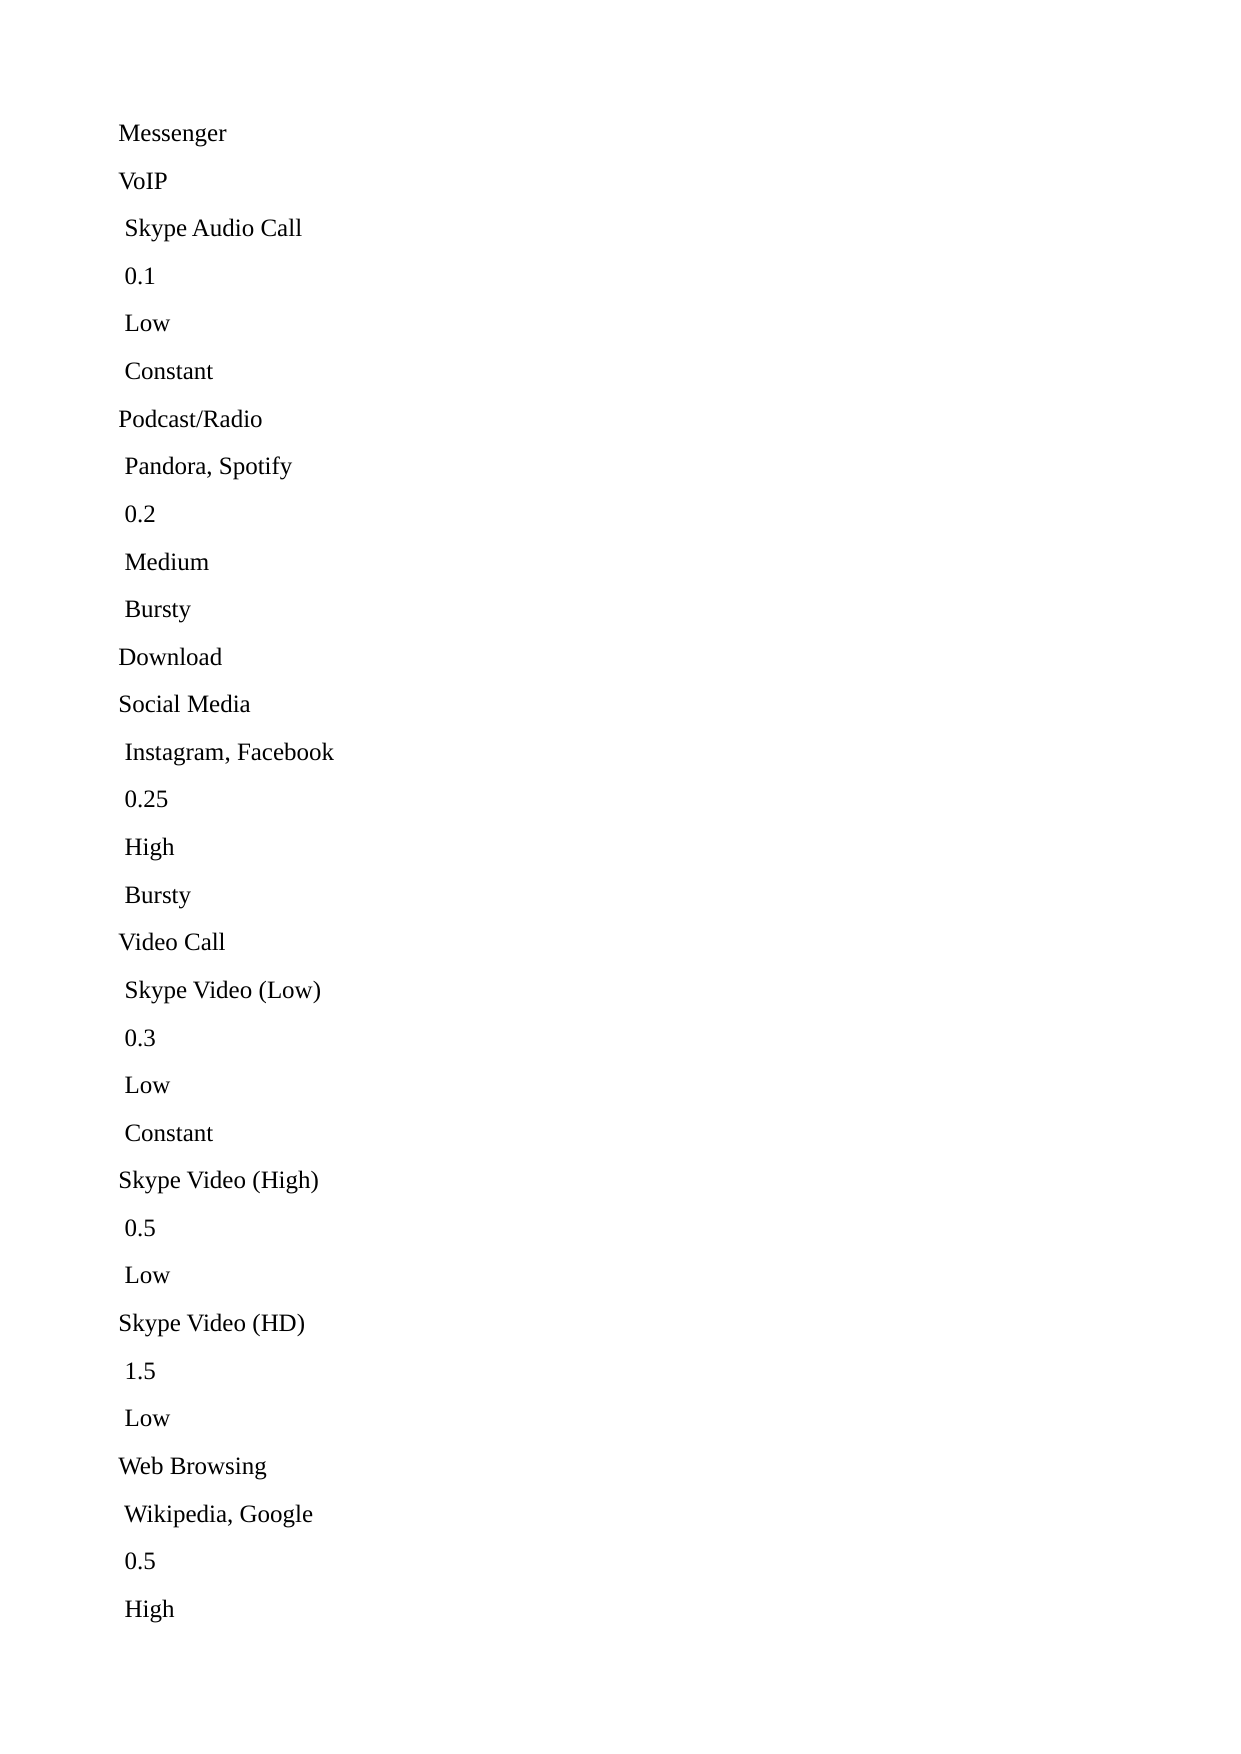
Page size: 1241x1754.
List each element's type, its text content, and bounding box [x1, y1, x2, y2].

text Medium [118, 547, 1122, 575]
text Constant [118, 356, 1122, 385]
text Skype Video (High) [118, 1165, 1122, 1194]
text Web Browsing [118, 1451, 1122, 1480]
text Low [118, 1261, 1122, 1289]
text Constant [118, 1118, 1122, 1147]
text 0.5 [118, 1546, 1122, 1575]
text Download [118, 642, 1122, 671]
text 0.3 [118, 1023, 1122, 1051]
text Low [118, 1070, 1122, 1099]
text Bursty [118, 594, 1122, 623]
text Wikipedia, Google [118, 1499, 1122, 1527]
text 0.25 [118, 784, 1122, 813]
text High [118, 1594, 1122, 1623]
text Instagram, Facebook [118, 737, 1122, 766]
text 0.1 [118, 261, 1122, 290]
text Skype Audio Call [118, 213, 1122, 242]
text Bursty [118, 880, 1122, 908]
text Social Media [118, 689, 1122, 718]
text Skype Video (Low) [118, 975, 1122, 1004]
text 0.2 [118, 499, 1122, 528]
text Messenger [118, 118, 1122, 147]
text 0.5 [118, 1213, 1122, 1242]
text Low [118, 1403, 1122, 1432]
text Video Call [118, 927, 1122, 956]
text 1.5 [118, 1356, 1122, 1384]
text High [118, 832, 1122, 861]
text Low [118, 308, 1122, 337]
text Pandora, Spotify [118, 451, 1122, 480]
text Podcast/Radio [118, 404, 1122, 432]
text VoIP [118, 166, 1122, 194]
text Skype Video (HD) [118, 1308, 1122, 1337]
